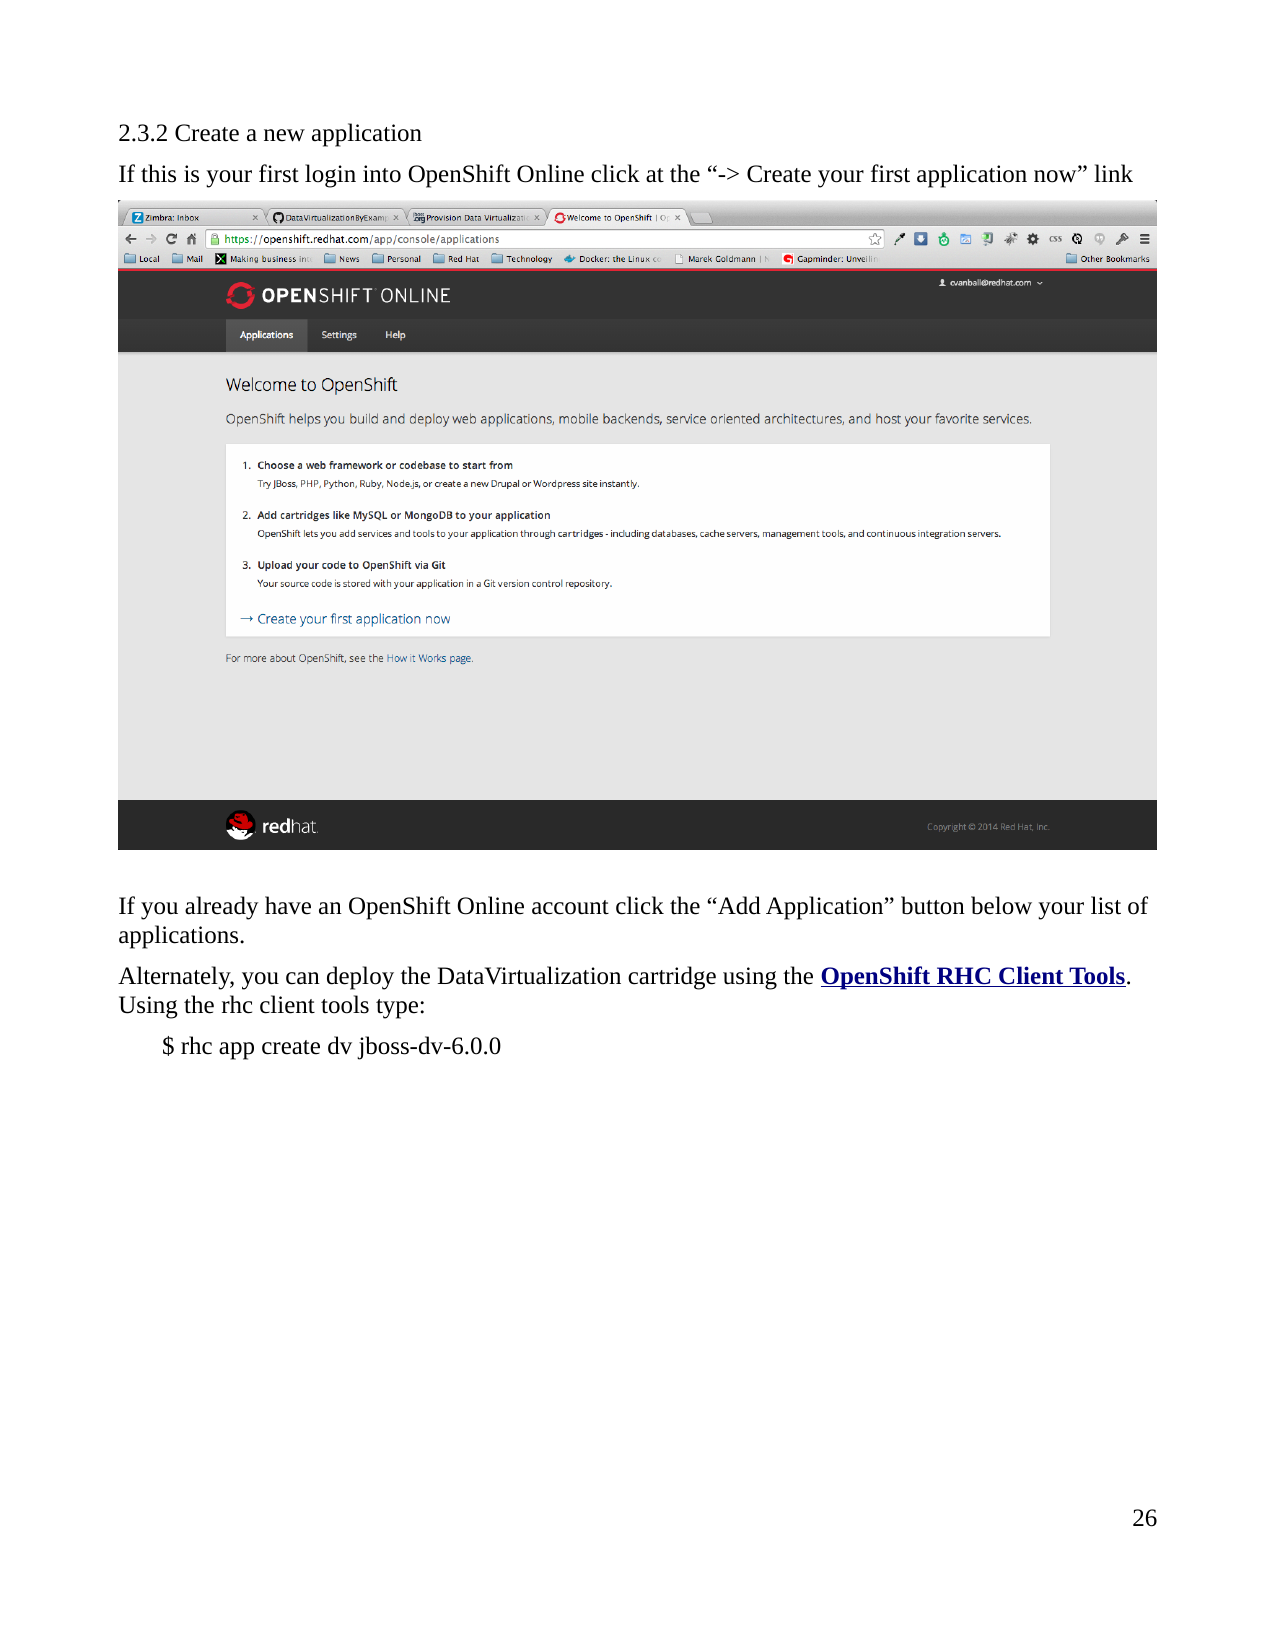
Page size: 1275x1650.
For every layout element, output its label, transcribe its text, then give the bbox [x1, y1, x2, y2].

text If you already have an OpenShift Online account click the “Add Application” button below your list of applications. [118, 891, 1157, 948]
text Alternately, you can deploy the DataVirtualization cartridge using the OpenShift RHC Client Tools. Using the rhc client tools type: [118, 961, 1157, 1018]
text 2.3.2 Create a new application [118, 118, 1157, 147]
text $ rhc app create dv jboss-dv-6.0.0 [162, 1031, 1157, 1060]
picture [118, 200, 1157, 850]
text If this is your first login into OpenShift Online click at the “-> Create your first application now” link [118, 159, 1157, 188]
